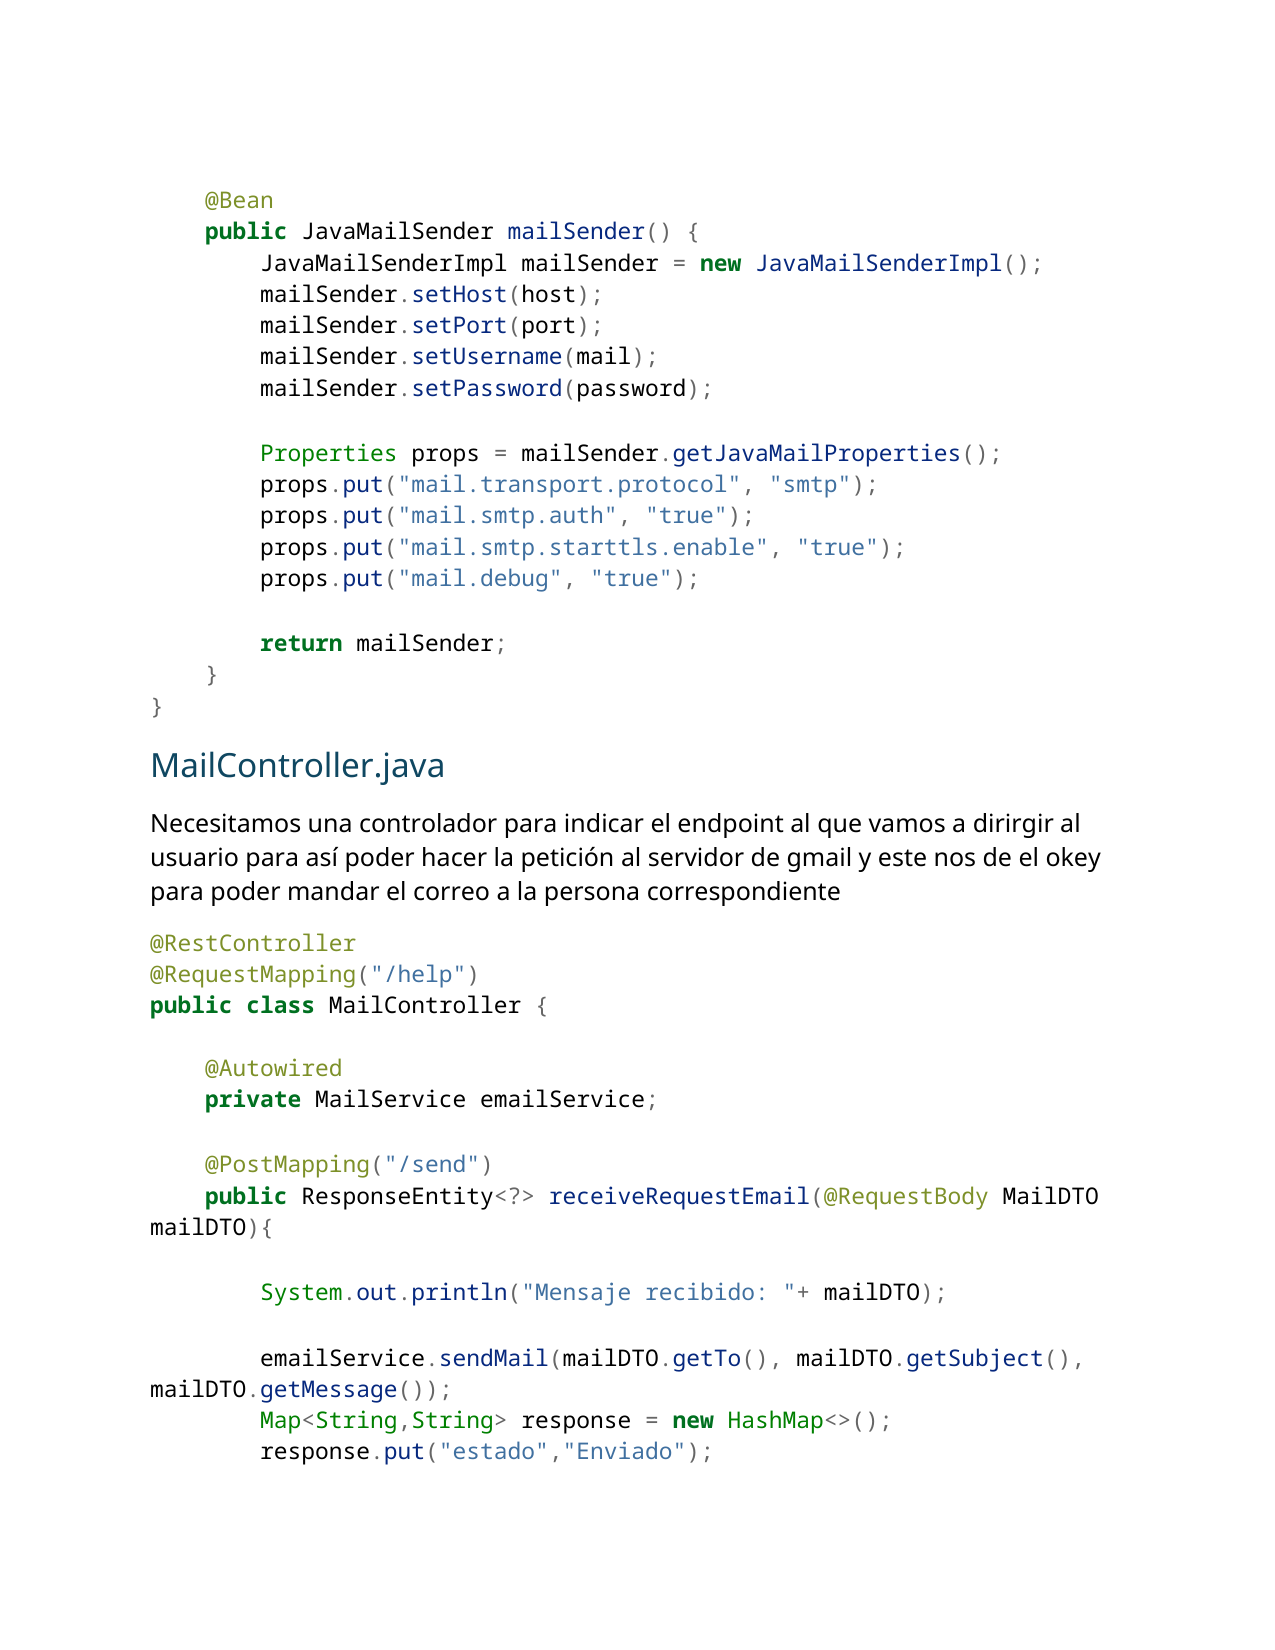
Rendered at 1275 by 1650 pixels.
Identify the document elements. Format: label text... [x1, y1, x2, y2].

text @Bean public JavaMailSender mailSender() { JavaMailSenderImpl mailSender = new JavaMailSenderImpl(); mailSender.setHost(host); mailSender.setPort(port); mailSender.setUsername(mail); mailSender.setPassword(password); Properties props = mailSender.getJavaMailProperties(); props.put("mail.transport.protocol", "smtp"); props.put("mail.smtp.auth", "true"); props.put("mail.smtp.starttls.enable", "true"); props.put("mail.debug", "true"); return mailSender; } } [150, 150, 1125, 721]
text Necesitamos una controlador para indicar el endpoint al que vamos a dirirgir al usuario para así poder hacer la petición al servidor de gmail y este nos de el okey para poder mandar el correo a la persona correspondiente [150, 806, 1125, 908]
subtitle MailController.java [150, 742, 1125, 787]
text @RestController @RequestMapping("/help") public class MailController { @Autowired private MailService emailService; @PostMapping("/send") public ResponseEntity<?> receiveRequestEmail(@RequestBody MailDTO mailDTO){ System.out.println("Mensaje recibido: "+ mailDTO); emailService.sendMail(mailDTO.getTo(), mailDTO.getSubject(), mailDTO.getMessage()); Map<String,String> response = new HashMap<>(); response.put("estado","Enviado"); [150, 927, 1125, 1467]
